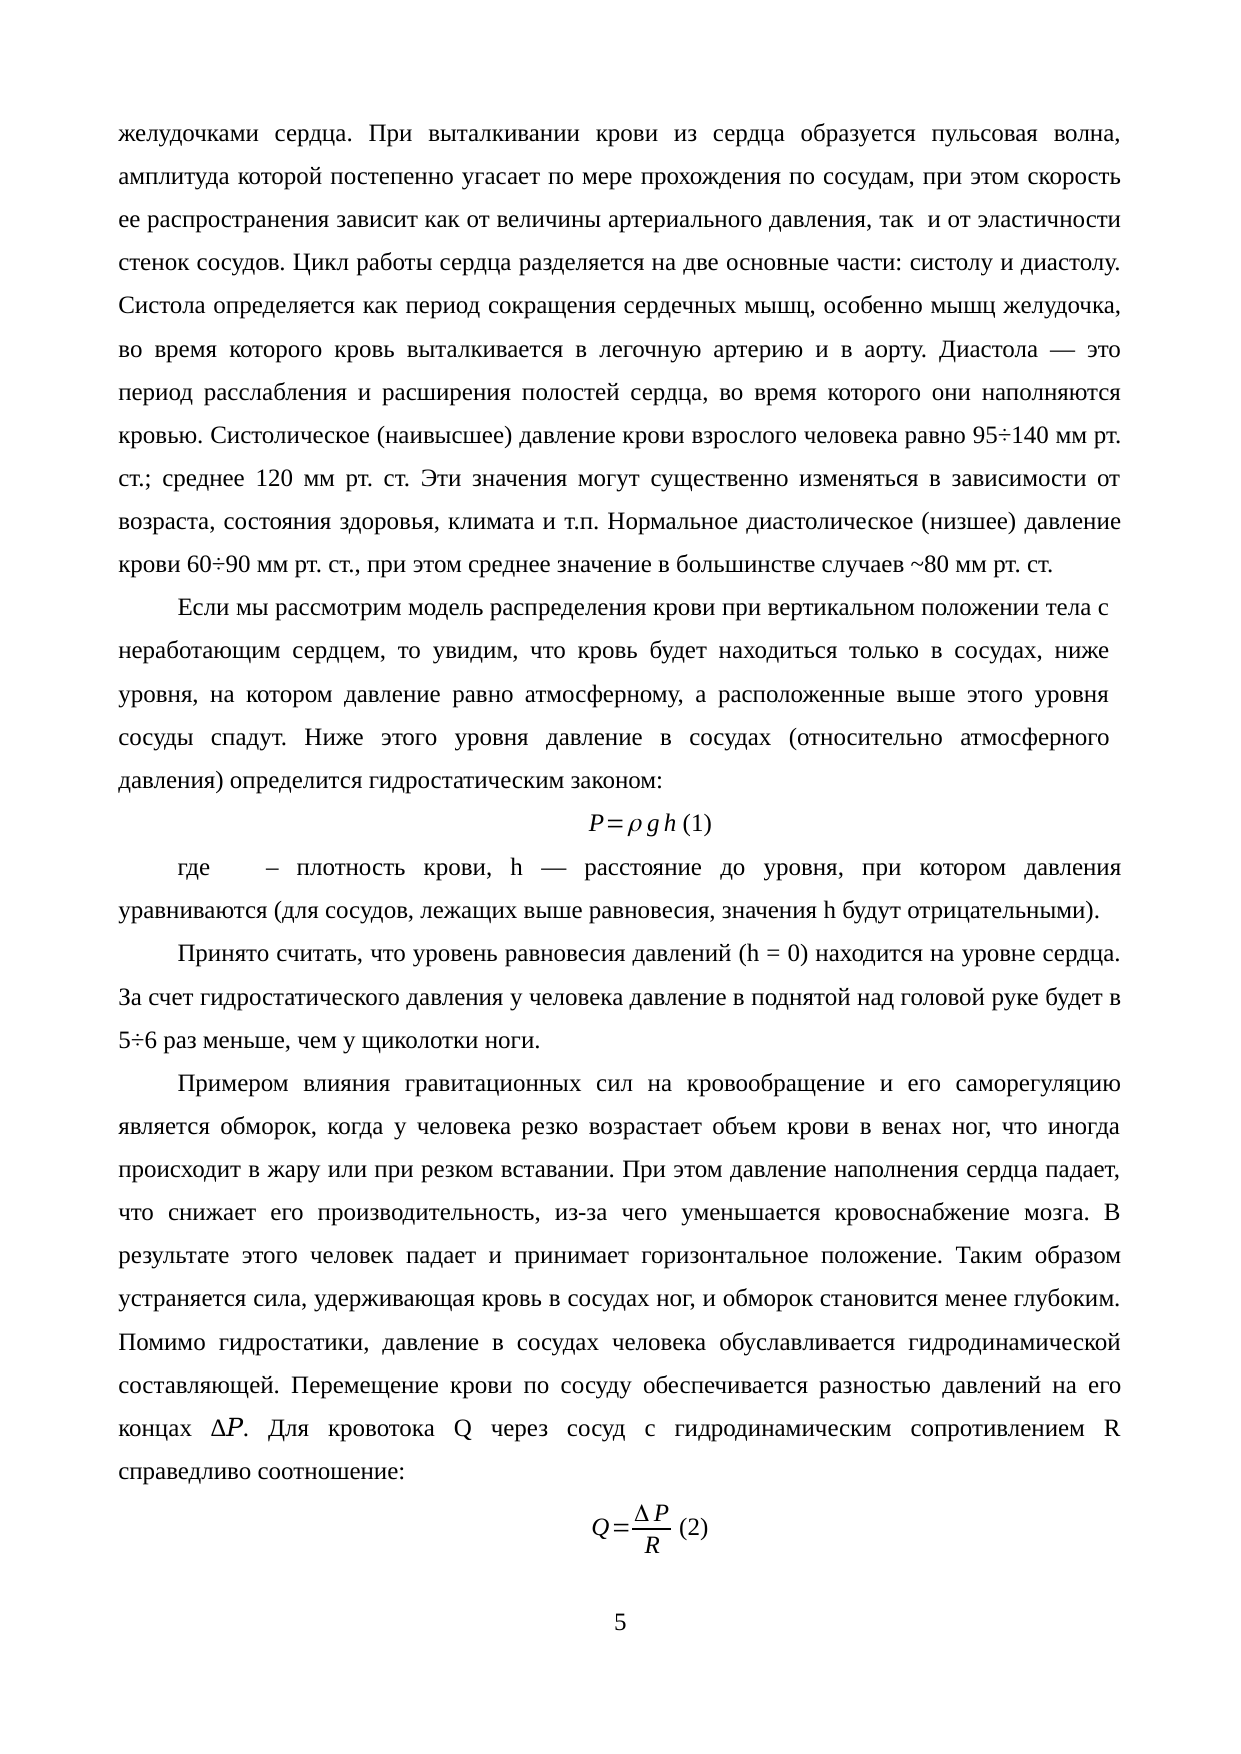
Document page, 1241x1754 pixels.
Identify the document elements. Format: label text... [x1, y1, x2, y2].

text (2) [118, 1499, 1122, 1558]
text (1) [118, 808, 1122, 838]
text Примером влияния гравитационных сил на кровообращение и его саморегуляцию является обморок, когда у человека резко возрастает объем крови в венах ног, что иногда происходит в жару или при резком вставании. При этом давление наполнения сердца падает, что снижает его производительность, из-за чего уменьшается кровоснабжение мозга. В результате этого человек падает и принимает горизонтальное положение. Таким образом устраняется сила, удерживающая кровь в сосудах ног, и обморок становится менее глубоким. Помимо гидростатики, давление в сосудах человека обуславливается гидродинамической составляющей. Перемещение крови по сосуду обеспечивается разностью давлений на его концах ∆𝑃. Для кровотока Q через сосуд с гидродинамическим сопротивлением R справедливо соотношение: [118, 1068, 1122, 1485]
text желудочками сердца. При выталкивании крови из сердца образуется пульсовая волна, амплитуда которой постепенно угасает по мере прохождения по сосудам, при этом скорость ее распространения зависит как от величины артериального давления, так и от эластичности стенок сосудов. Цикл работы сердца разделяется на две основные части: систолу и диастолу. Систола определяется как период сокращения сердечных мышц, особенно мышц желудочка, во время которого кровь выталкивается в легочную артерию и в аорту. Диастола — это период расслабления и расширения полостей сердца, во время которого они наполняются кровью. Систолическое (наивысшее) давление крови взрослого человека равно 95÷140 мм рт. ст.; среднее 120 мм рт. ст. Эти значения могут существенно изменяться в зависимости от возраста, состояния здоровья, климата и т.п. Нормальное диастолическое (низшее) давление крови 60÷90 мм рт. ст., при этом среднее значение в большинстве случаев ~80 мм рт. ст. [118, 118, 1122, 578]
text где 𝜌 – плотность крови, h — расстояние до уровня, при котором давления уравниваются (для сосудов, лежащих выше равновесия, значения h будут отрицательными). [118, 852, 1122, 924]
text Если мы рассмотрим модель распределения крови при вертикальном положении тела с неработающим сердцем, то увидим, что кровь будет находиться только в сосудах, ниже уровня, на котором давление равно атмосферному, а расположенные выше этого уровня сосуды спадут. Ниже этого уровня давление в сосудах (относительно атмосферного давления) определится гидростатическим законом: [118, 592, 1110, 794]
text Принято считать, что уровень равновесия давлений (h = 0) находится на уровне сердца. За счет гидростатического давления у человека давление в поднятой над головой руке будет в 5÷6 раз меньше, чем у щиколотки ноги. [118, 938, 1122, 1053]
